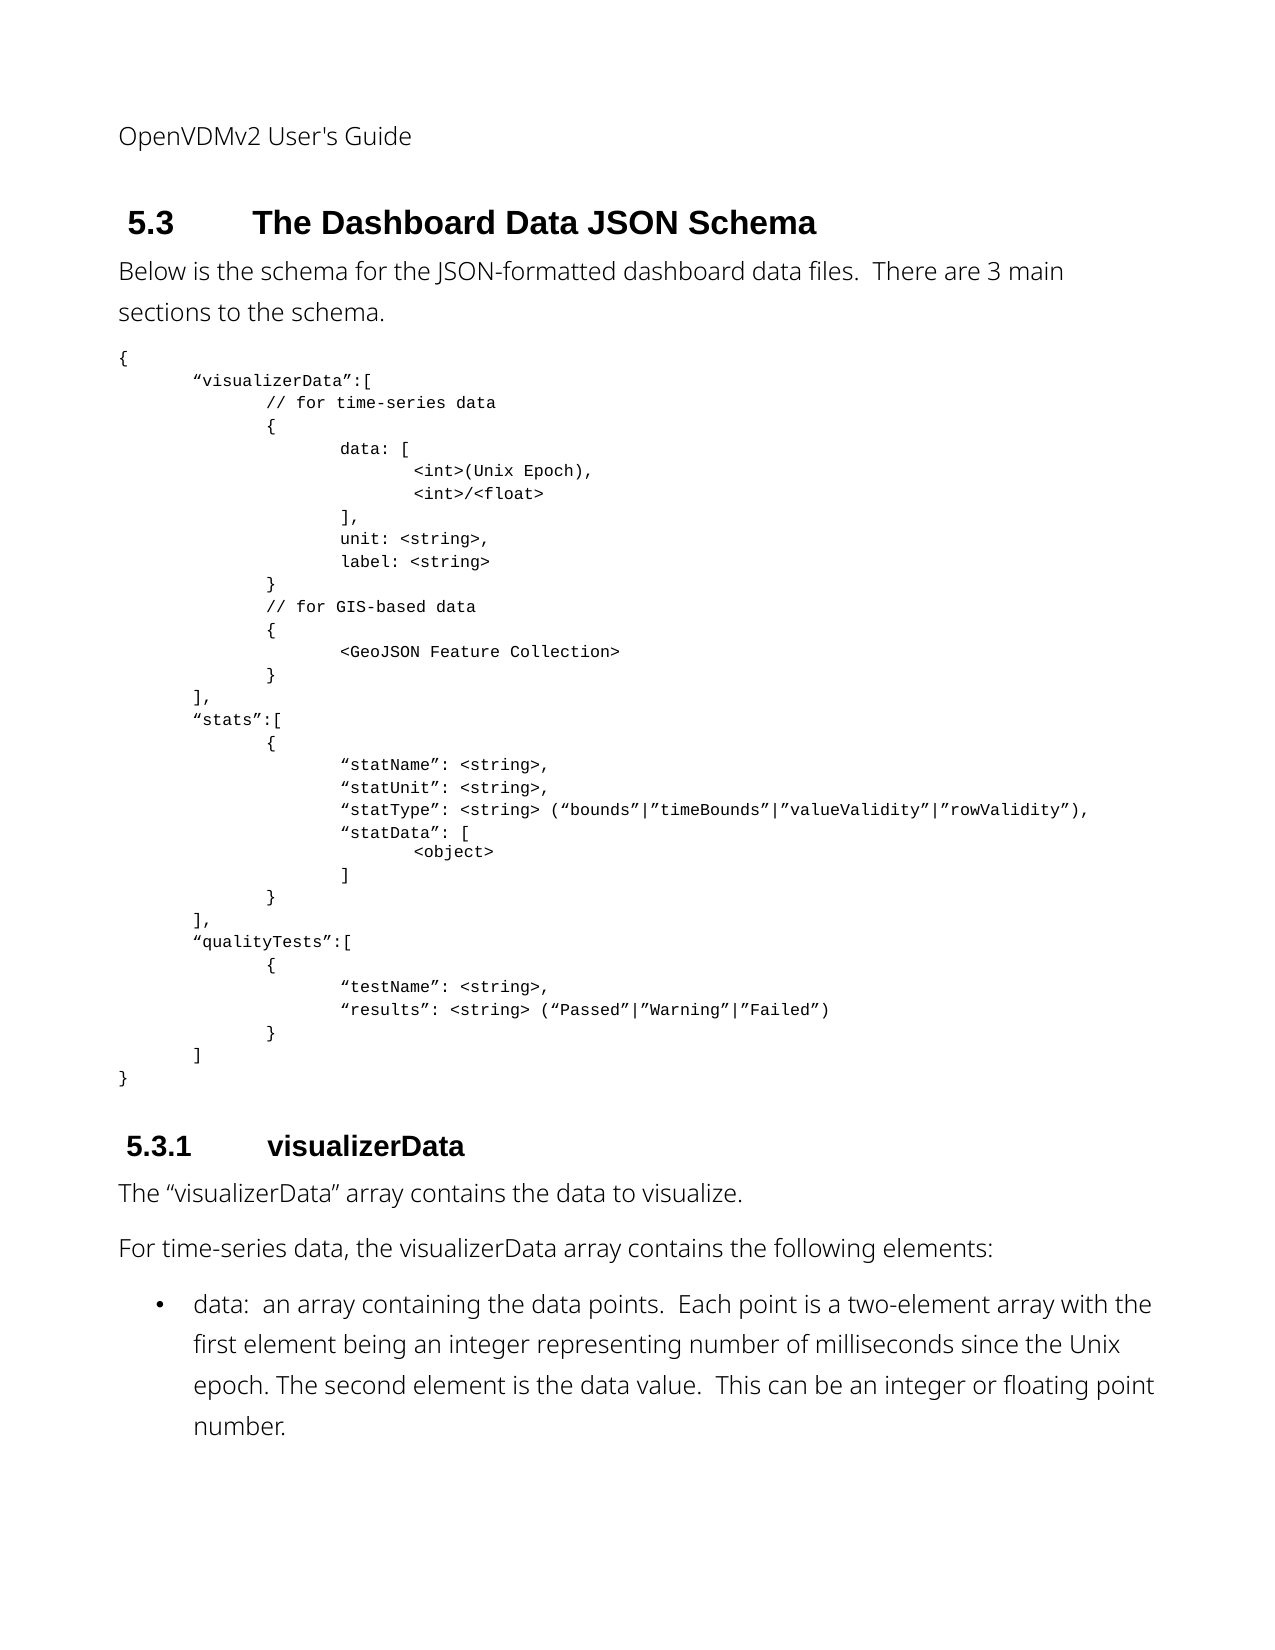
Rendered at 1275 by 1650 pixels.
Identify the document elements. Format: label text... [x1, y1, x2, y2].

text ] [118, 1047, 1157, 1066]
text } [118, 1024, 1157, 1043]
text { [118, 621, 1157, 640]
text ], [118, 508, 1157, 527]
text For time-series data, the visualizerData array contains the following elements: [118, 1231, 1157, 1265]
text ], [118, 911, 1157, 930]
text { [118, 956, 1157, 975]
text “stats”:[ [118, 712, 1157, 730]
text Below is the schema for the JSON-formatted dashboard data files. There are 3 main sections to the schema. [118, 254, 1157, 328]
list data: an array containing the data points. Each point is a two-element array with the first element being an integer representing number of milliseconds since the Unix epoch. The second element is the data value. This can be an integer or floating point number. [156, 1286, 1157, 1443]
text } [118, 889, 1157, 907]
text The “visualizerData” array contains the data to visualize. [118, 1176, 1157, 1209]
text label: <string> [118, 553, 1157, 572]
text “testName”: <string>, [118, 979, 1157, 998]
text } [118, 576, 1157, 595]
text “visualizerData”:[ [118, 372, 1157, 391]
text <object> [118, 843, 1157, 862]
text “statName”: <string>, [118, 757, 1157, 776]
subtitle visualizerData [118, 1129, 1157, 1163]
text data: [ [118, 440, 1157, 459]
subtitle The Dashboard Data JSON Schema [118, 202, 1157, 241]
text <int>/<float> [118, 486, 1157, 504]
text ] [118, 866, 1157, 885]
text “statData”: [ [118, 824, 1157, 843]
text unit: <string>, [118, 531, 1157, 549]
text } [118, 666, 1157, 685]
text ], [118, 689, 1157, 708]
text “results”: <string> (“Passed”|”Warning”|”Failed”) [118, 1002, 1157, 1021]
text { [118, 418, 1157, 437]
text // for time-series data [118, 395, 1157, 414]
text } [118, 1069, 1157, 1088]
text { [118, 350, 1157, 369]
text <GeoJSON Feature Collection> [118, 644, 1157, 663]
text { [118, 734, 1157, 753]
text “statUnit”: <string>, [118, 779, 1157, 798]
text “statType”: <string> (“bounds”|”timeBounds”|”valueValidity”|”rowValidity”), [118, 802, 1157, 821]
text // for GIS-based data [118, 598, 1157, 617]
text “qualityTests”:[ [118, 934, 1157, 953]
text <int>(Unix Epoch), [118, 463, 1157, 482]
